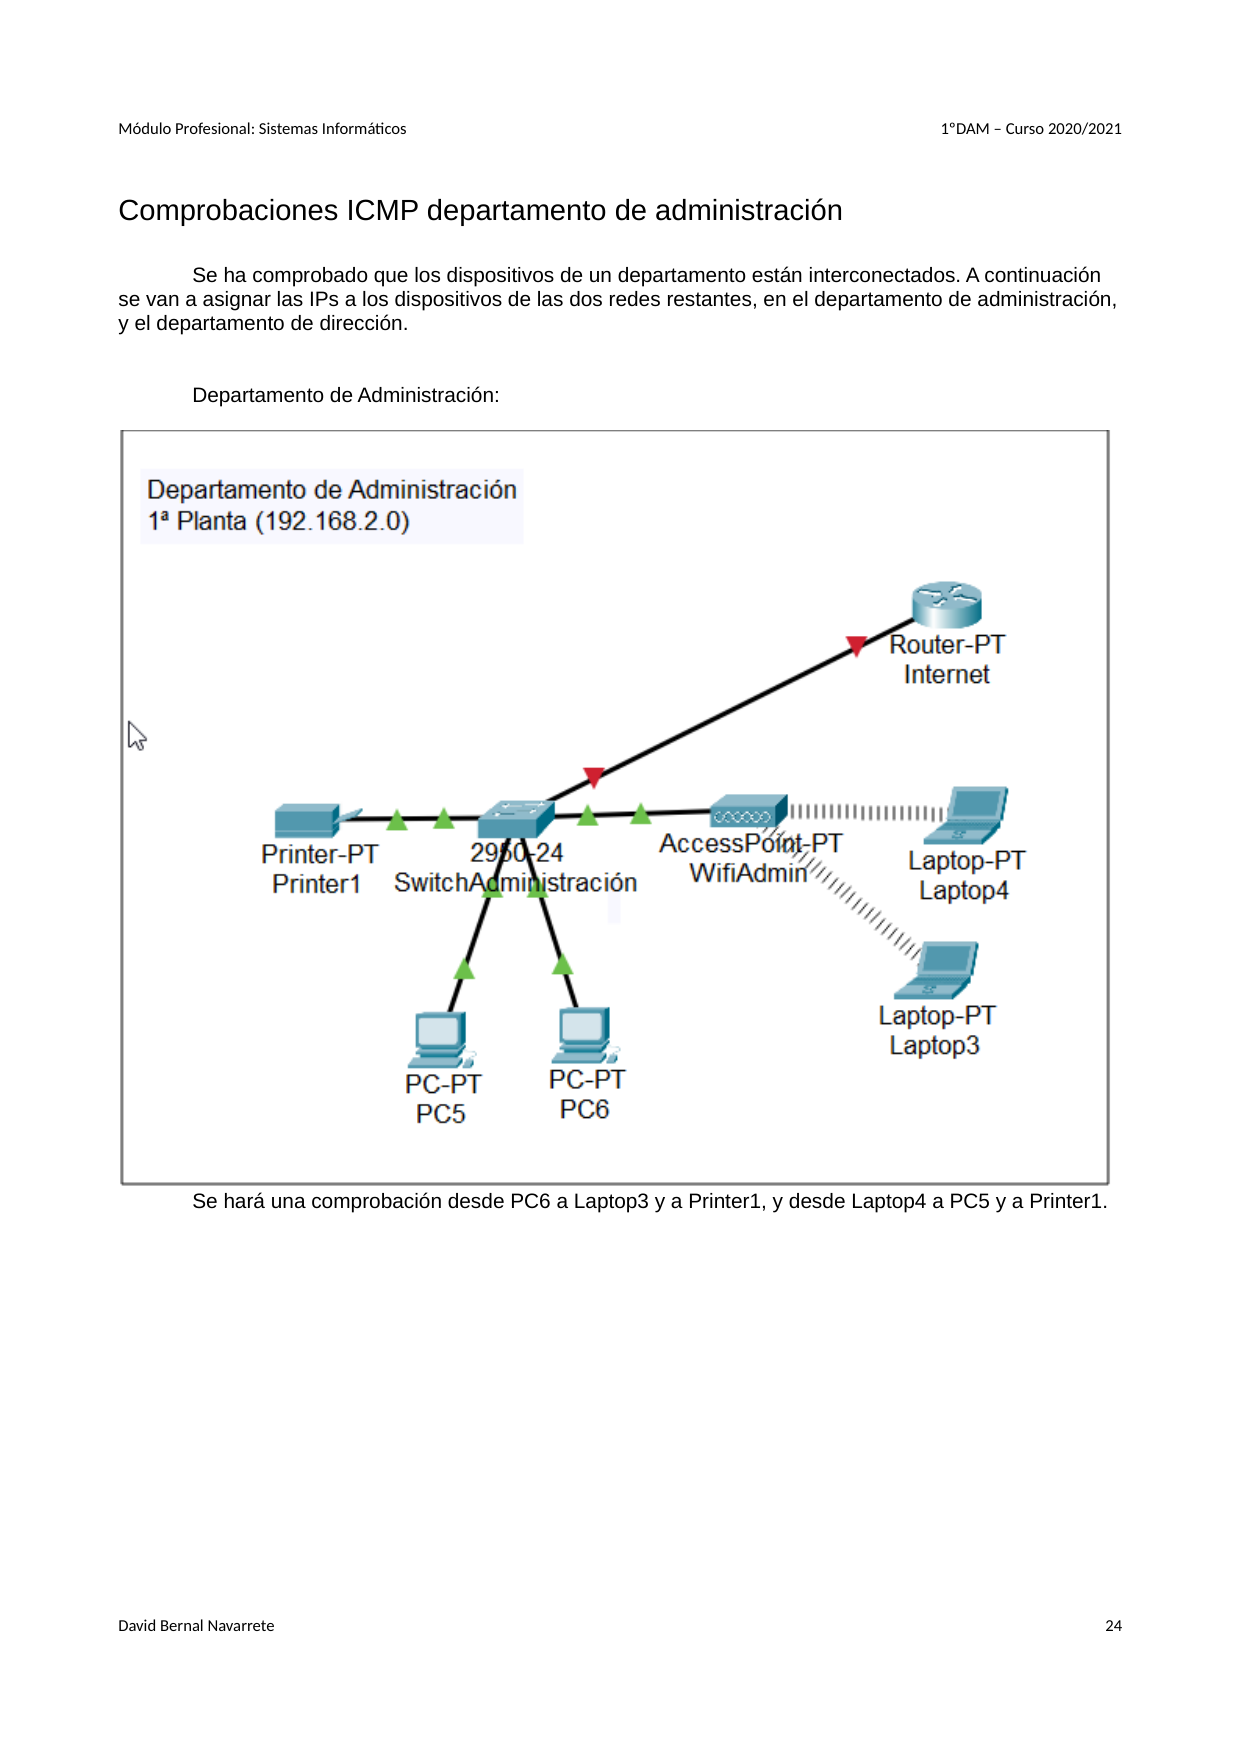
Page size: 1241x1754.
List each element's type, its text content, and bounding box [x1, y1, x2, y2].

picture [119, 430, 1121, 1189]
text Se ha comprobado que los dispositivos de un departamento están interconectados. A continuación se van a asignar las IPs a los dispositivos de las dos redes restantes, en el departamento de administración, y el departamento de dirección. [118, 263, 1122, 335]
subtitle Comprobaciones ICMP departamento de administración [118, 193, 1122, 226]
text Se hará una comprobación desde PC6 a Laptop3 y a Printer1, y desde Laptop4 a PC5 y a Printer1. [118, 431, 1122, 1212]
text Departamento de Administración: [118, 383, 1122, 407]
